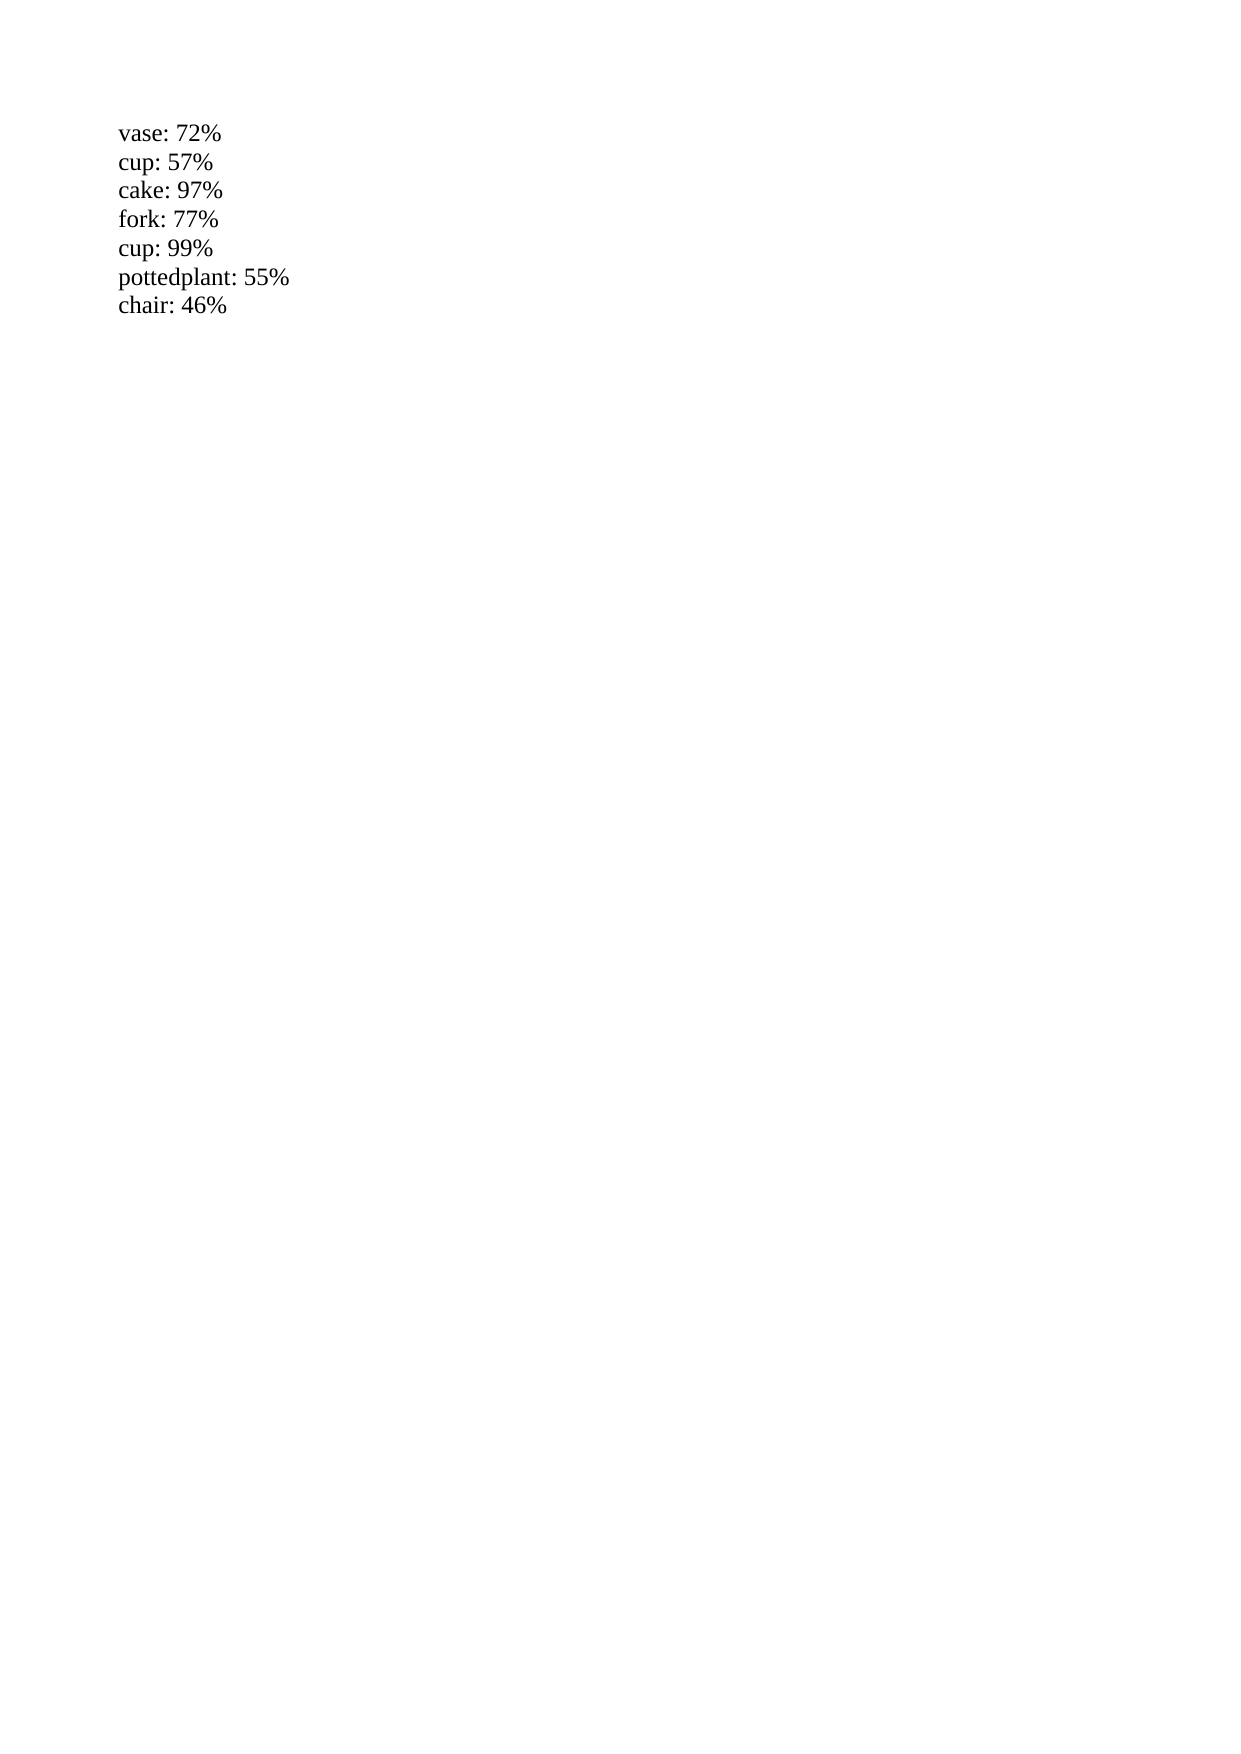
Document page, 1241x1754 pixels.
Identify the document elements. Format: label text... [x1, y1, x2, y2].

text chair: 46% [118, 291, 1122, 319]
text cup: 57% [118, 147, 1122, 176]
text cup: 99% [118, 233, 1122, 262]
text pottedplant: 55% [118, 262, 1122, 291]
text fork: 77% [118, 204, 1122, 233]
text cake: 97% [118, 176, 1122, 204]
text vase: 72% [118, 118, 1122, 147]
